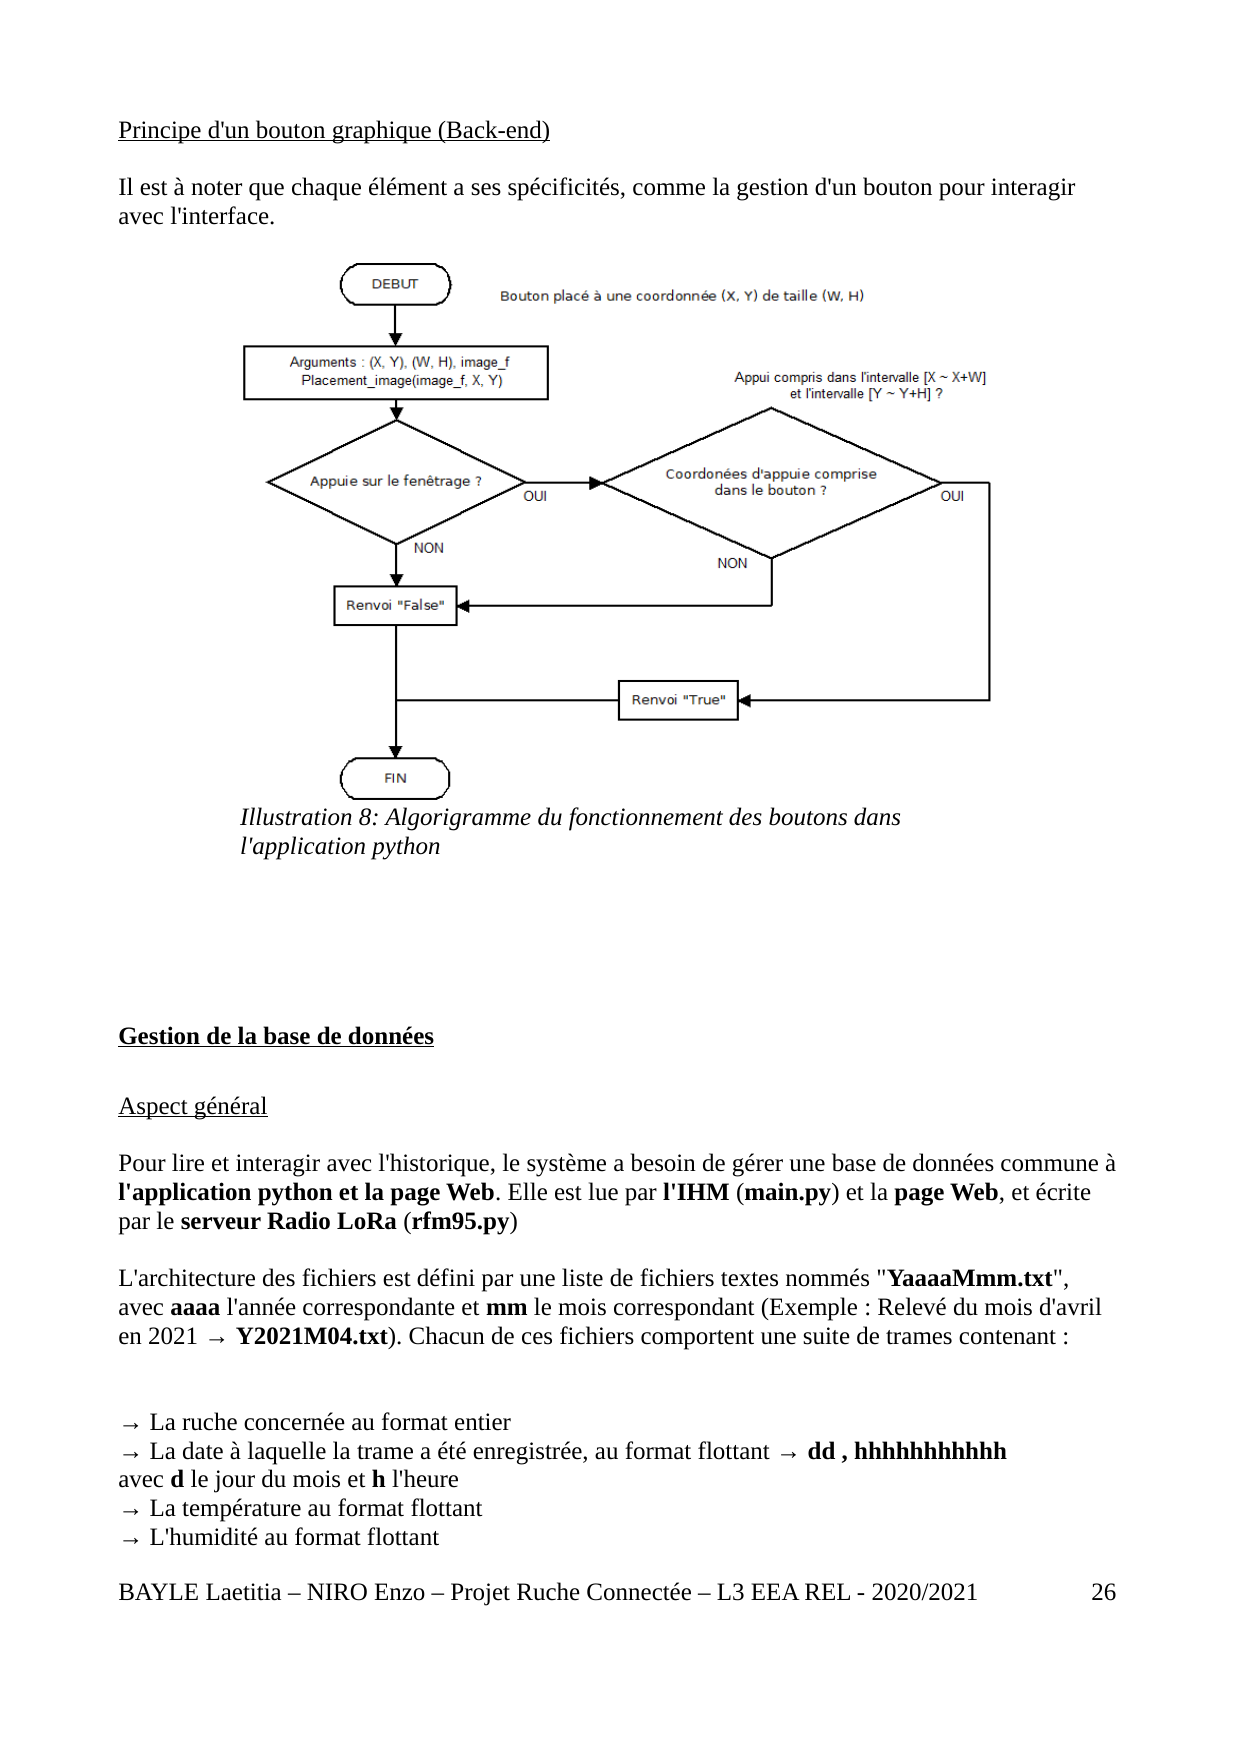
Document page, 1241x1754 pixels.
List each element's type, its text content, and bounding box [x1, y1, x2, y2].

text Aspect général [118, 1091, 1122, 1119]
text Principe d'un bouton graphique (Back-end) [118, 115, 1122, 144]
text avec d le jour du mois et h l'heure [118, 1464, 1122, 1493]
text Illustration 8: Algorigramme du fonctionnement des boutons dans l'application python [240, 264, 1000, 860]
text → La date à laquelle la trame a été enregistrée, au format flottant → dd , hhhhhhhhhhh [118, 1436, 1122, 1464]
text L'architecture des fichiers est défini par une liste de fichiers textes nommés "YaaaaMmm.txt", [118, 1263, 1122, 1292]
text Il est à noter que chaque élément a ses spécificités, comme la gestion d'un bouton pour interagir avec l'interface. [118, 172, 1122, 230]
text avec aaaa l'année correspondante et mm le mois correspondant (Exemple : Relevé du mois d'avril en 2021 → Y2021M04.txt). Chacun de ces fichiers comportent une suite de trames contenant : [118, 1292, 1122, 1349]
text → La température au format flottant [118, 1493, 1122, 1522]
text → La ruche concernée au format entier [118, 1407, 1122, 1436]
text → L'humidité au format flottant [118, 1522, 1122, 1551]
subtitle Gestion de la base de données [118, 1021, 1122, 1049]
text Pour lire et interagir avec l'historique, le système a besoin de gérer une base de données commune à l'application python et la page Web. Elle est lue par l'IHM (main.py) et la page Web, et écrite par le serveur Radio LoRa (rfm95.py) [118, 1148, 1122, 1234]
